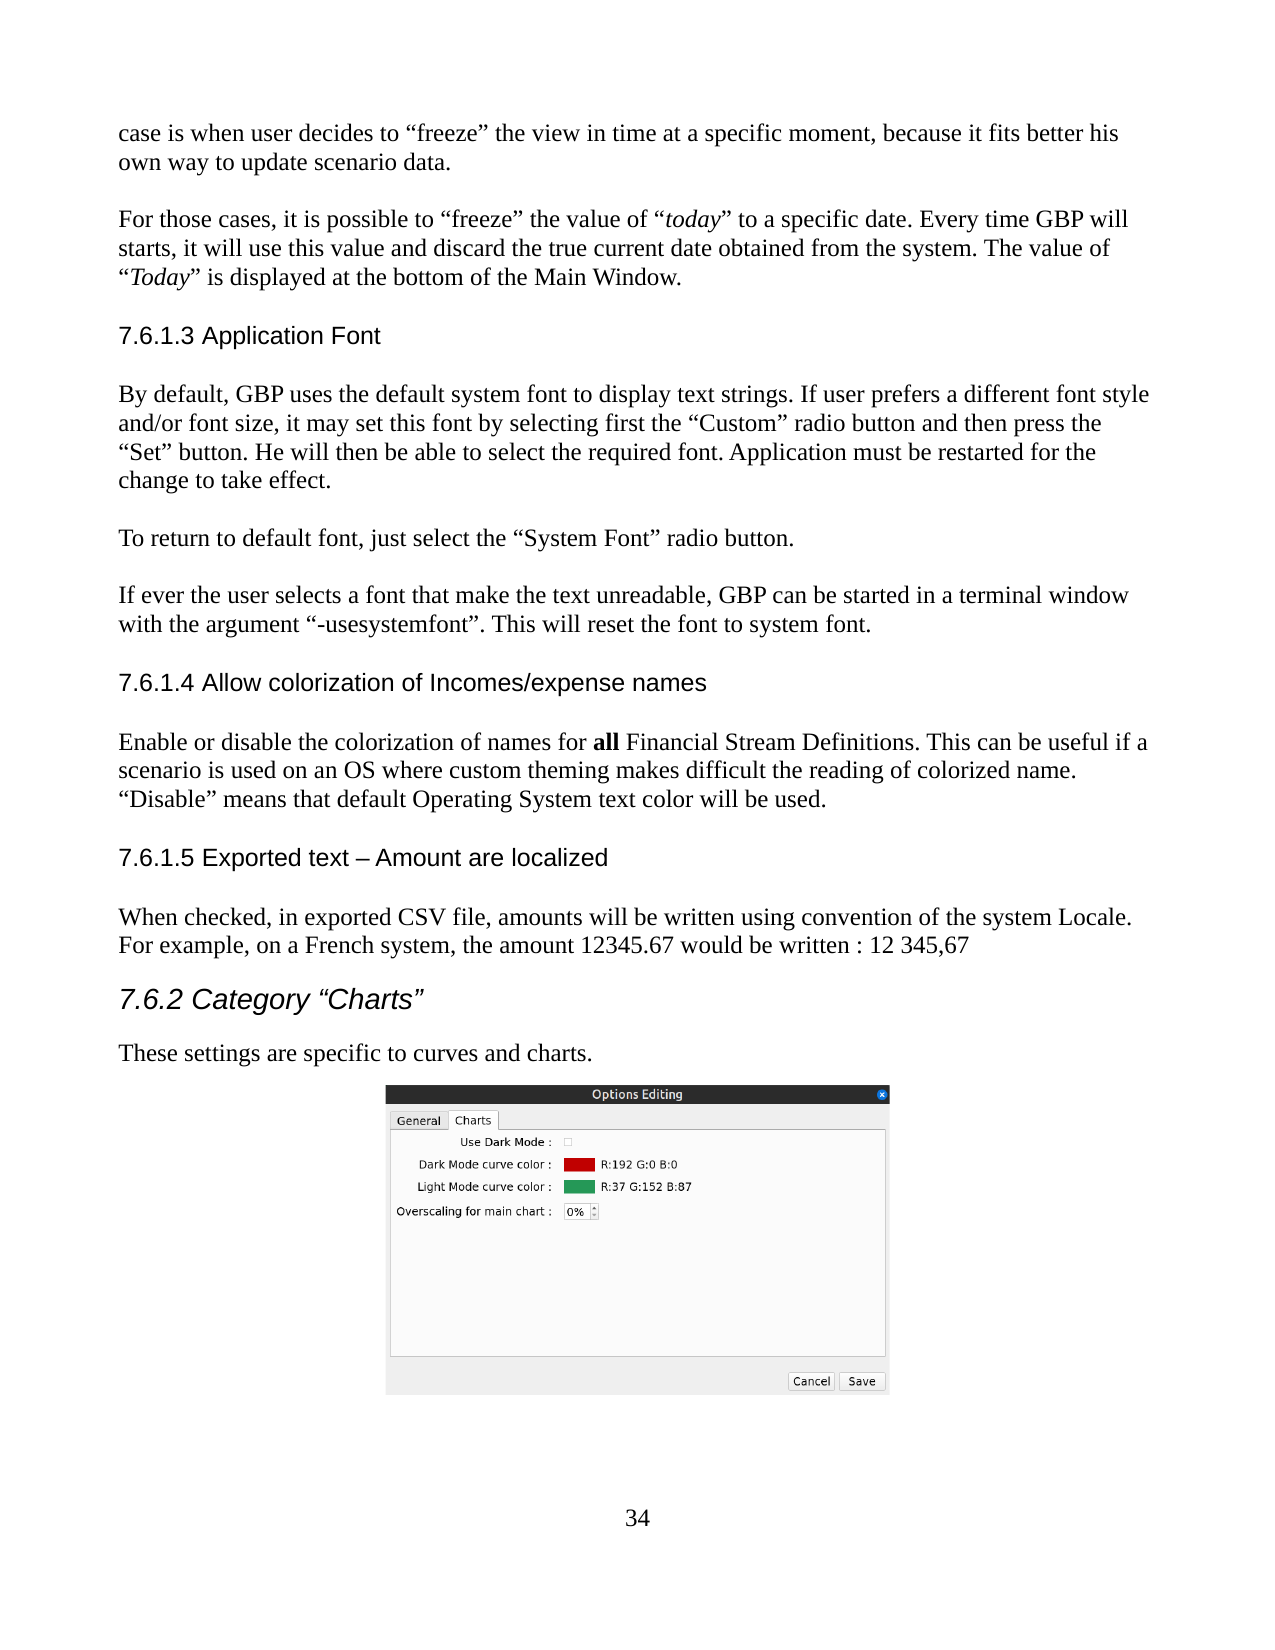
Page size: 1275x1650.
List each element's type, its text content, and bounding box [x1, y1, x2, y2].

text case is when user decides to “freeze” the view in time at a specific moment, because it fits better his own way to update scenario data. [118, 118, 1157, 176]
text When checked, in exported CSV file, amounts will be written using convention of the system Locale. For example, on a French system, the amount 12345.67 would be written : 12 345,67 [118, 902, 1157, 959]
text If ever the user selects a font that make the text unreadable, GBP can be started in a terminal window with the argument “-usesystemfont”. This will reset the font to system font. [118, 581, 1157, 638]
text These settings are specific to curves and charts. [118, 1038, 1157, 1067]
text By default, GBP uses the default system font to display text strings. If user prefers a different font style and/or font size, it may set this font by selecting first the “Custom” radio button and then press the “Set” button. He will then be able to select the required font. Application must be restarted for the change to take effect. [118, 379, 1157, 494]
picture [385, 1085, 890, 1395]
text To return to default font, just select the “System Font” radio button. [118, 523, 1157, 552]
subtitle Exported text – Amount are localized [118, 843, 1157, 872]
subtitle Category “Charts” [118, 982, 1157, 1015]
text Enable or disable the colorization of names for all Financial Stream Definitions. This can be useful if a scenario is used on an OS where custom theming makes difficult the reading of colorized name. “Disable” means that default Operating System text color will be used. [118, 727, 1157, 813]
subtitle Allow colorization of Incomes/expense names [118, 668, 1157, 697]
text For those cases, it is possible to “freeze” the value of “today” to a specific date. Every time GBP will starts, it will use this value and discard the true current date obtained from the system. The value of “Today” is displayed at the bottom of the Main Window. [118, 204, 1157, 291]
subtitle Application Font [118, 321, 1157, 349]
